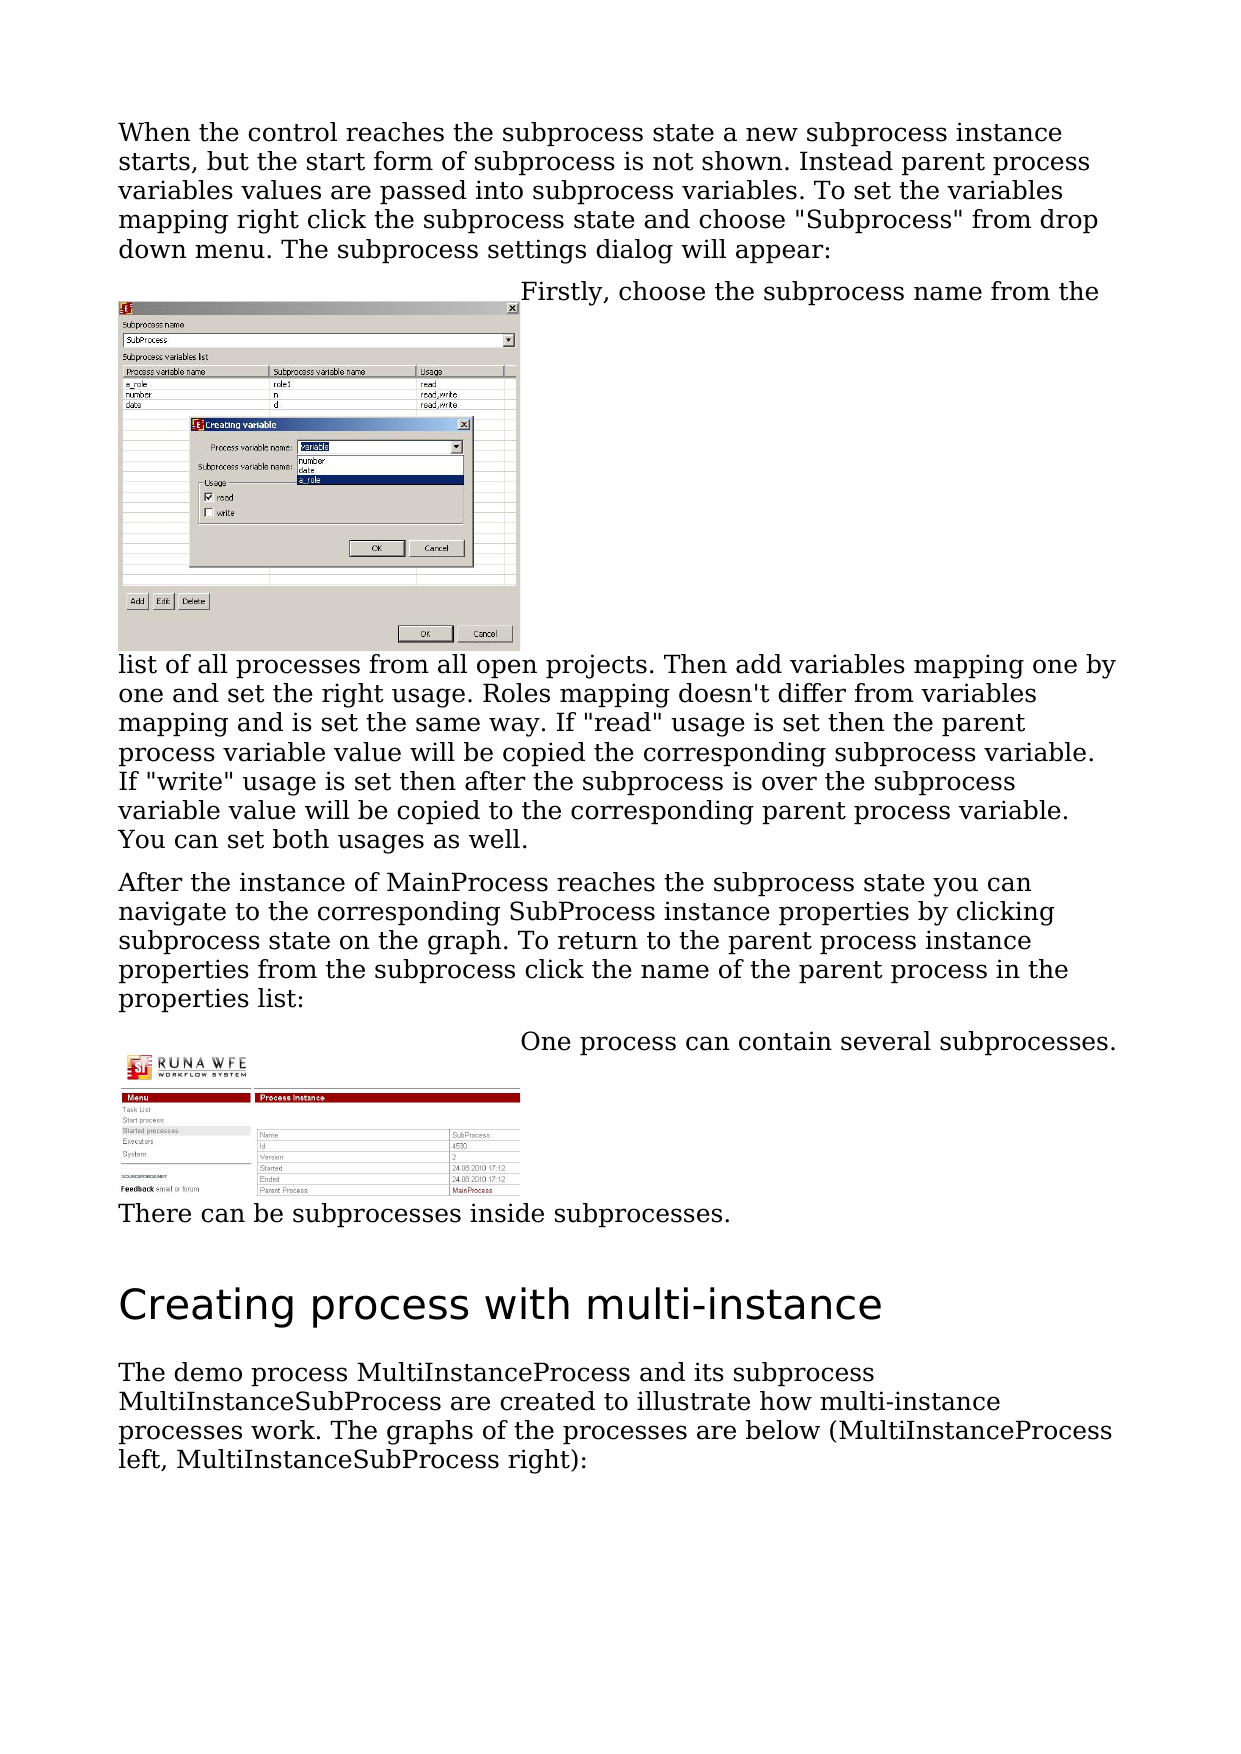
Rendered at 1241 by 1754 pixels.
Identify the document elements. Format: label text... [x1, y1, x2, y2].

text The demo process MultiInstanceProcess and its subprocess MultiInstanceSubProcess are created to illustrate how multi-instance processes work. The graphs of the processes are below (MultiInstanceProcess left, MultiInstanceSubProcess right): [118, 1358, 1122, 1474]
subtitle Creating process with multi-instance [118, 1281, 1122, 1329]
picture [118, 300, 521, 651]
picture [118, 1050, 521, 1199]
text After the instance of MainProcess reaches the subprocess state you can navigate to the corresponding SubProcess instance properties by clicking subprocess state on the graph. To return to the parent process instance properties from the subprocess click the name of the parent process in the properties list: [118, 868, 1122, 1014]
text When the control reaches the subprocess state a new subprocess instance starts, but the start form of subprocess is not shown. Instead parent process variables values are passed into subprocess variables. To set the variables mapping right click the subprocess state and choose "Subprocess" from drop down menu. The subprocess settings dialog will appear: [118, 118, 1122, 264]
text Firstly, choose the subprocess name from the list of all processes from all open projects. Then add variables mapping one by one and set the right usage. Roles mapping doesn't differ from variables mapping and is set the same way. If "read" usage is set then the parent process variable value will be copied the corresponding subprocess variable. If "write" usage is set then after the subprocess is over the subprocess variable value will be copied to the corresponding parent process variable. You can set both usages as well. [118, 277, 1122, 854]
text One process can contain several subprocesses. There can be subprocesses inside subprocesses. [118, 1027, 1122, 1228]
